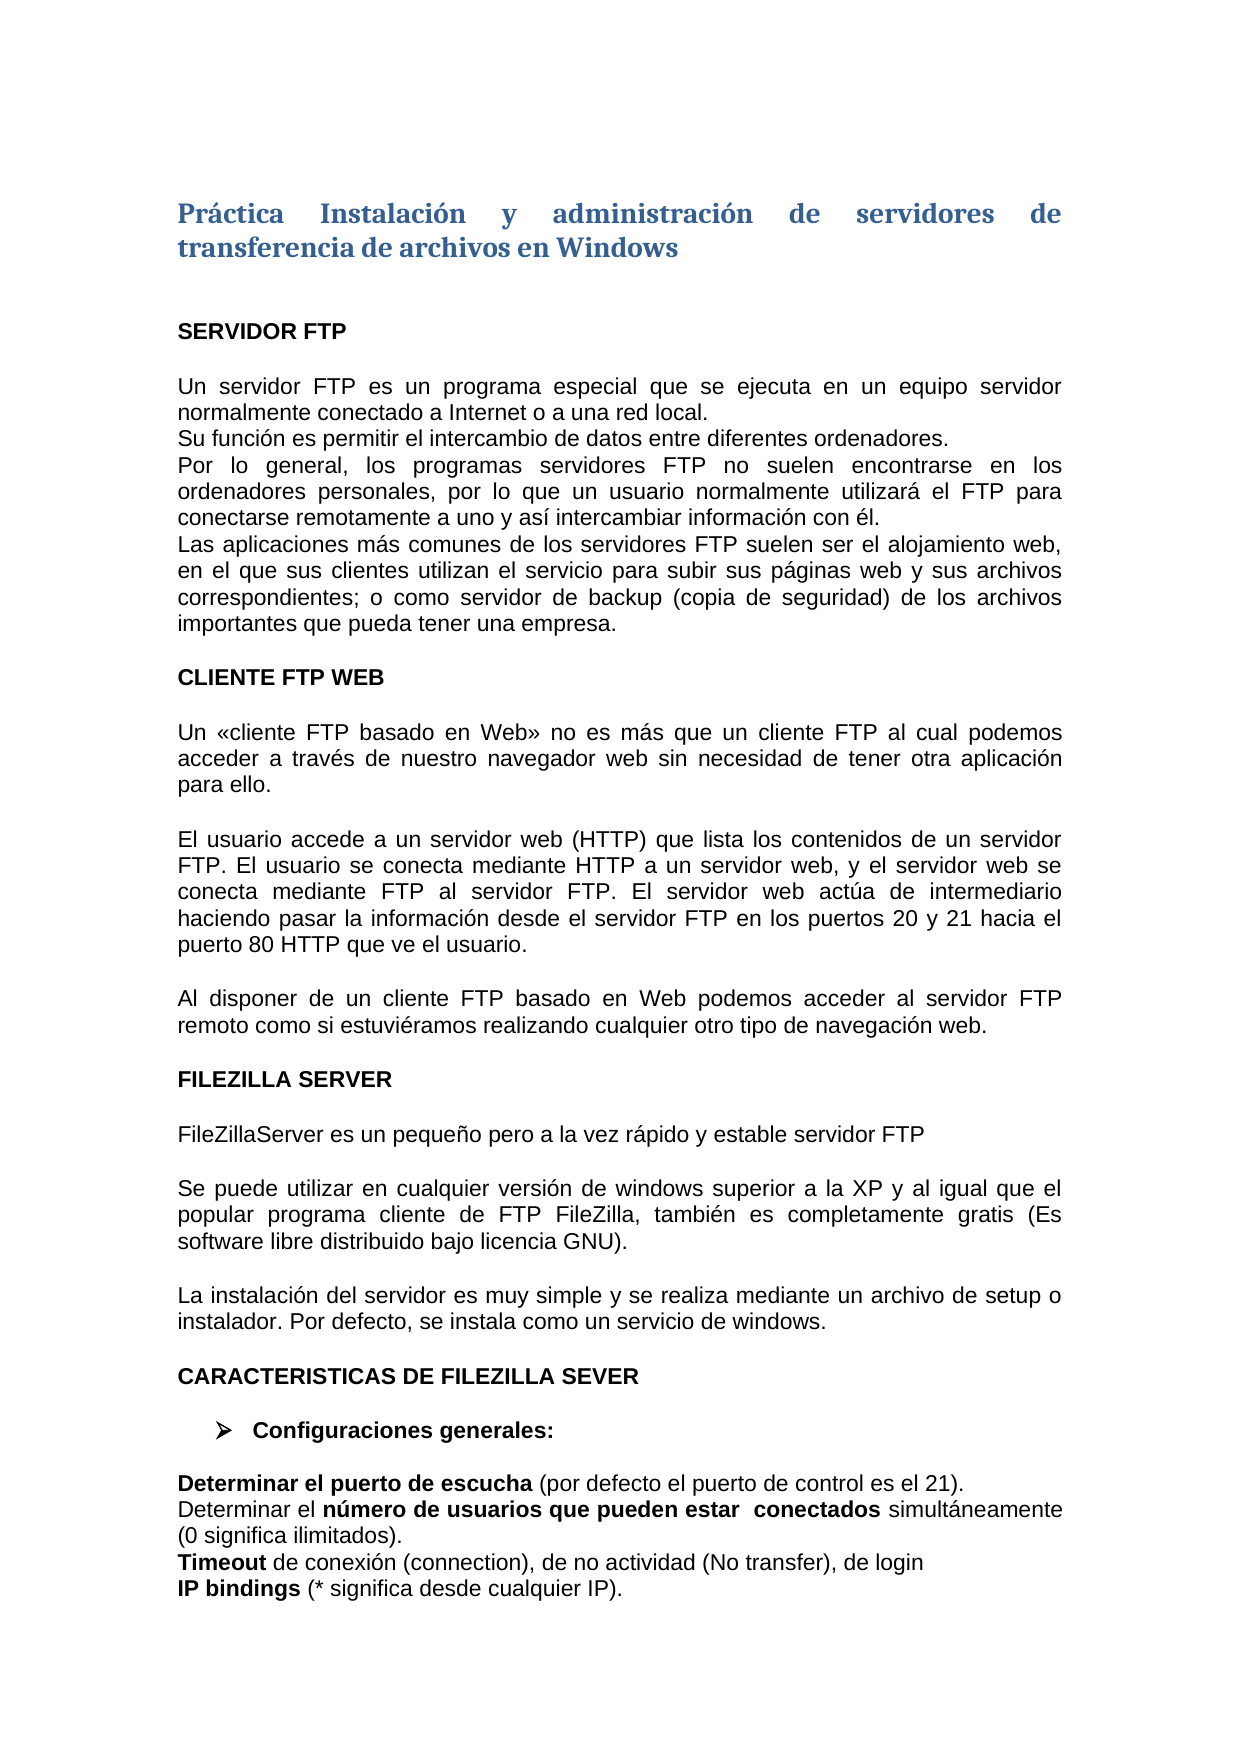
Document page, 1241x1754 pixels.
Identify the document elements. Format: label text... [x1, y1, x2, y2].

text Se puede utilizar en cualquier versión de windows superior a la XP y al igual que el popular programa cliente de FTP FileZilla, también es completamente gratis (Es software libre distribuido bajo licencia GNU). [177, 1175, 1063, 1254]
list Configuraciones generales: [215, 1417, 1063, 1443]
text Timeout de conexión (connection), de no actividad (No transfer), de login [177, 1549, 1063, 1575]
subtitle Práctica Instalación y administración de servidores de transferencia de archivos en Windows [177, 198, 1063, 265]
text FILEZILLA SERVER [177, 1066, 1063, 1092]
text FileZillaServer es un pequeño pero a la vez rápido y estable servidor FTP [177, 1121, 1063, 1147]
text Las aplicaciones más comunes de los servidores FTP suelen ser el alojamiento web, en el que sus clientes utilizan el servicio para subir sus páginas web y sus archivos correspondientes; o como servidor de backup (copia de seguridad) de los archivos importantes que pueda tener una empresa. [177, 531, 1063, 636]
text Un «cliente FTP basado en Web» no es más que un cliente FTP al cual podemos acceder a través de nuestro navegador web sin necesidad de tener otra aplicación para ello. [177, 718, 1063, 798]
text Su función es permitir el intercambio de datos entre diferentes ordenadores. [177, 425, 1063, 452]
text IP bindings (* significa desde cualquier IP). [177, 1575, 1063, 1602]
text Un servidor FTP es un programa especial que se ejecuta en un equipo servidor normalmente conectado a Internet o a una red local. [177, 373, 1063, 425]
text Al disponer de un cliente FTP basado en Web podemos acceder al servidor FTP remoto como si estuviéramos realizando cualquier otro tipo de navegación web. [177, 985, 1063, 1038]
text La instalación del servidor es muy simple y se realiza mediante un archivo de setup o instalador. Por defecto, se instala como un servicio de windows. [177, 1282, 1063, 1335]
text Por lo general, los programas servidores FTP no suelen encontrarse en los ordenadores personales, por lo que un usuario normalmente utilizará el FTP para conectarse remotamente a uno y así intercambiar información con él. [177, 452, 1063, 531]
text SERVIDOR FTP [177, 318, 1063, 344]
text CARACTERISTICAS DE FILEZILLA SEVER [177, 1363, 1063, 1389]
text CLIENTE FTP WEB [177, 664, 1063, 691]
text Determinar el número de usuarios que pueden estar conectados simultáneamente (0 significa ilimitados). [177, 1496, 1063, 1549]
text Determinar el puerto de escucha (por defecto el puerto de control es el 21). [177, 1470, 1063, 1496]
text El usuario accede a un servidor web (HTTP) que lista los contenidos de un servidor FTP. El usuario se conecta mediante HTTP a un servidor web, y el servidor web se conecta mediante FTP al servidor FTP. El servidor web actúa de intermediario haciendo pasar la información desde el servidor FTP en los puertos 20 y 21 hacia el puerto 80 HTTP que ve el usuario. [177, 826, 1063, 957]
